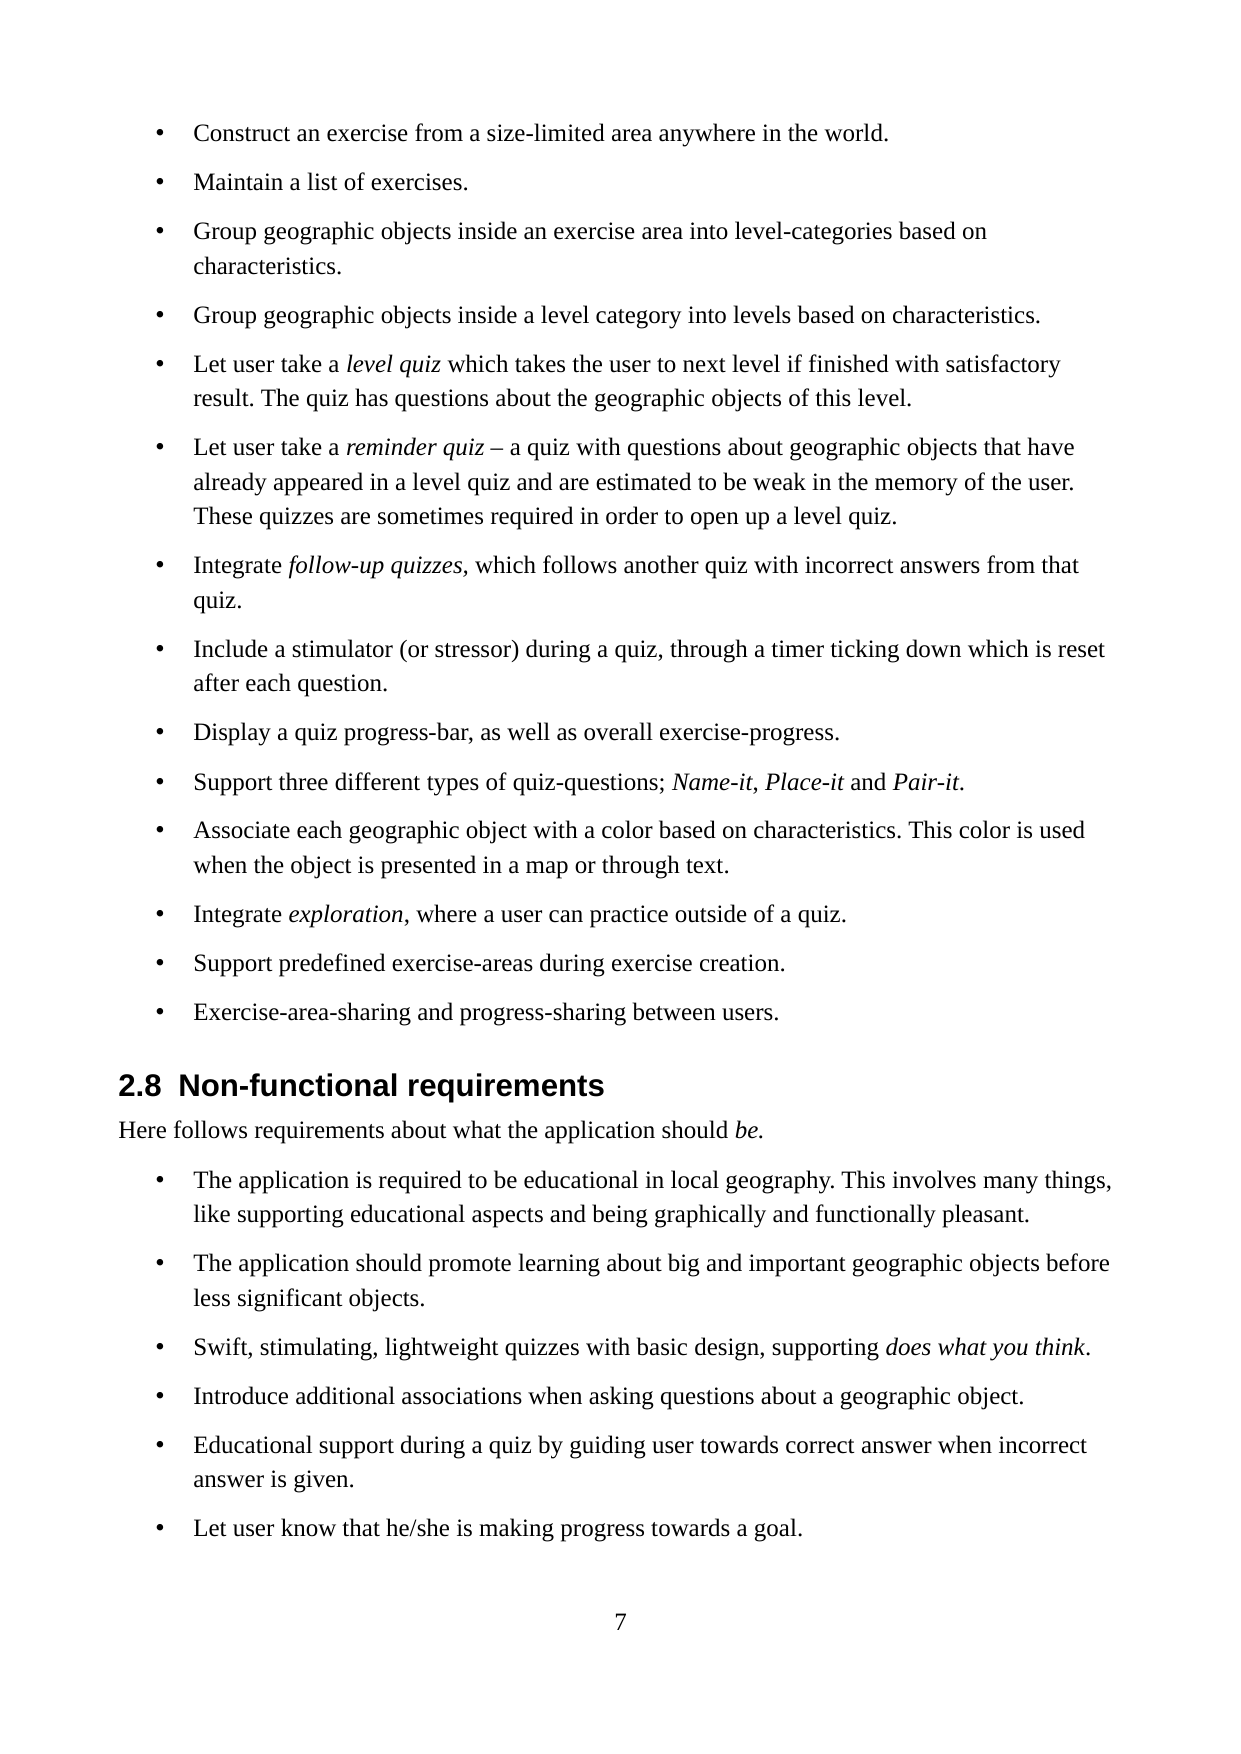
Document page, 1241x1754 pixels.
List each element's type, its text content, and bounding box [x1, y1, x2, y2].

list Exercise-area-sharing and progress-sharing between users. [156, 997, 1122, 1026]
list The application should promote learning about big and important geographic objects before less significant objects. [156, 1248, 1122, 1311]
list Display a quiz progress-bar, as well as overall exercise-progress. [156, 717, 1122, 746]
list Educational support during a quiz by guiding user towards correct answer when incorrect answer is given. [156, 1430, 1122, 1493]
list Let user know that he/she is making progress towards a goal. [156, 1513, 1122, 1542]
list Support predefined exercise-areas during exercise creation. [156, 948, 1122, 977]
list Associate each geographic object with a color based on characteristics. This color is used when the object is presented in a map or through text. [156, 816, 1122, 879]
list Let user take a level quiz which takes the user to next level if finished with satisfactory result. The quiz has questions about the geographic objects of this level. [156, 349, 1122, 412]
list The application is required to be educational in local geography. This involves many things, like supporting educational aspects and being graphically and functionally pleasant. [156, 1165, 1122, 1228]
list Integrate exploration, where a user can practice outside of a quiz. [156, 899, 1122, 928]
list Include a stimulator (or stressor) during a quiz, through a timer ticking down which is reset after each question. [156, 634, 1122, 697]
list Swift, stimulating, lightweight quizzes with basic design, supporting does what you think. [156, 1332, 1122, 1361]
list Integrate follow-up quizzes, which follows another quiz with incorrect answers from that quiz. [156, 550, 1122, 614]
subtitle Non-functional requirements [118, 1067, 1122, 1103]
list Support three different types of quiz-questions; Name-it, Place-it and Pair-it. [156, 767, 1122, 795]
list Introduce additional associations when asking questions about a geographic object. [156, 1381, 1122, 1409]
list Construct an exercise from a size-limited area anywhere in the world. [156, 118, 1122, 147]
text Here follows requirements about what the application should be. [118, 1116, 1122, 1144]
list Let user take a reminder quiz – a quiz with questions about geographic objects that have already appeared in a level quiz and are estimated to be weak in the memory of the user. These quizzes are sometimes required in order to open up a level quiz. [156, 432, 1122, 530]
list Maintain a list of exercises. [156, 167, 1122, 196]
list Group geographic objects inside a level category into levels based on characteristics. [156, 300, 1122, 328]
list Group geographic objects inside an exercise area into level-categories based on characteristics. [156, 216, 1122, 279]
